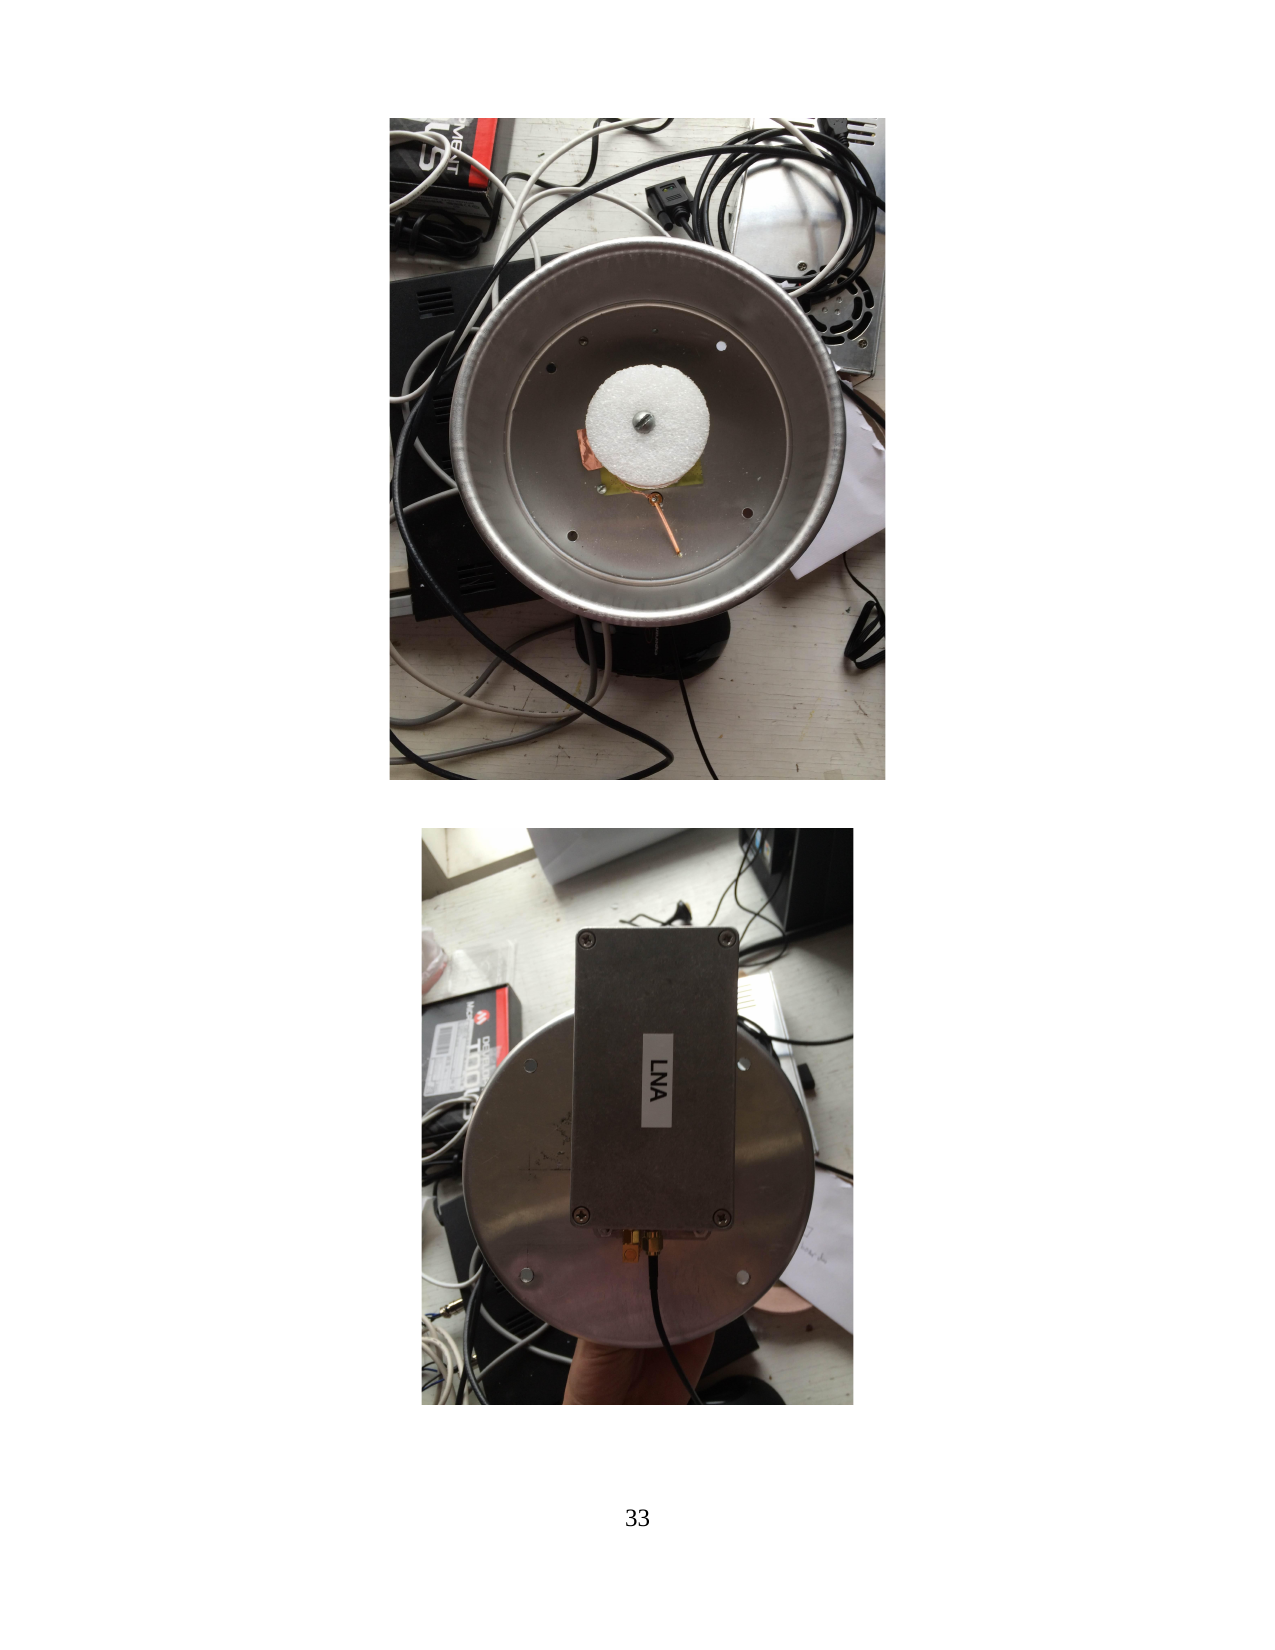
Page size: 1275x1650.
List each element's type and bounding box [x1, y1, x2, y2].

picture [421, 828, 854, 1405]
picture [389, 118, 886, 780]
